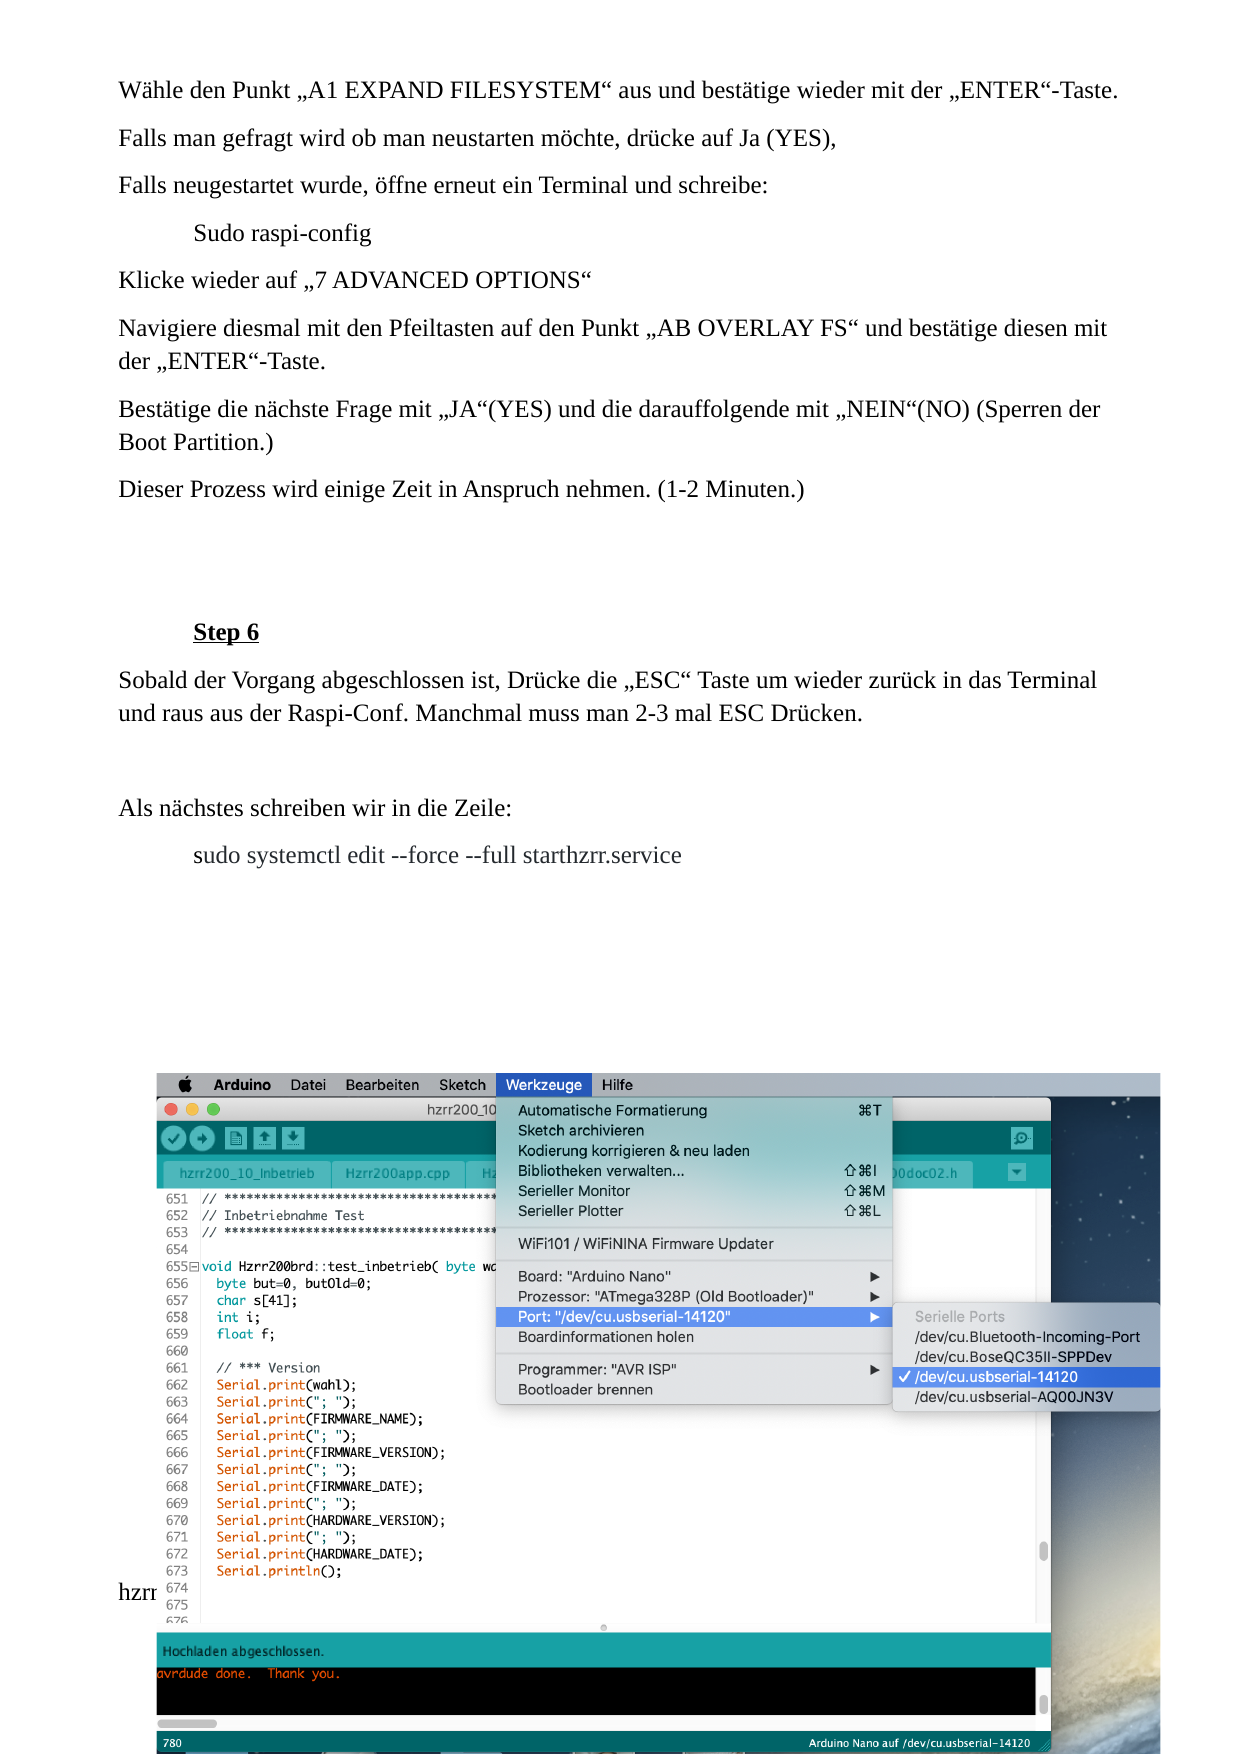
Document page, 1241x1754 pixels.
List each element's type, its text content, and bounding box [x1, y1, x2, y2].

text Sobald der Vorgang abgeschlossen ist, Drücke die „ESC“ Taste um wieder zurück in das Terminal und raus aus der Raspi-Conf. Manchmal muss man 2-3 mal ESC Drücken. [118, 665, 1122, 726]
text Falls neugestartet wurde, öffne erneut ein Terminal und schreibe: [118, 170, 1122, 199]
text Step 6 [118, 617, 1122, 646]
text Falls man gefragt wird ob man neustarten möchte, drücke auf Ja (YES), [118, 123, 1122, 151]
text Dieser Prozess wird einige Zeit in Anspruch nehmen. (1-2 Minuten.) [118, 474, 1122, 503]
text Sudo raspi-config [118, 218, 1122, 247]
text Wähle den Punkt „A1 EXPAND FILESYSTEM“ aus und bestätige wieder mit der „ENTER“-Taste. [118, 75, 1122, 104]
text Bestätige die nächste Frage mit „JA“(YES) und die darauffolgende mit „NEIN“(NO) (Sperren der Boot Partition.) [118, 394, 1122, 455]
text Navigiere diesmal mit den Pfeiltasten auf den Punkt „AB OVERLAY FS“ und bestätige diesen mit der „ENTER“-Taste. [118, 313, 1122, 375]
text sudo systemctl edit --force --full starthzrr.service [118, 841, 1122, 869]
text Klicke wieder auf „7 ADVANCED OPTIONS“ [118, 265, 1122, 294]
text Als nächstes schreiben wir in die Zeile: [118, 793, 1122, 822]
